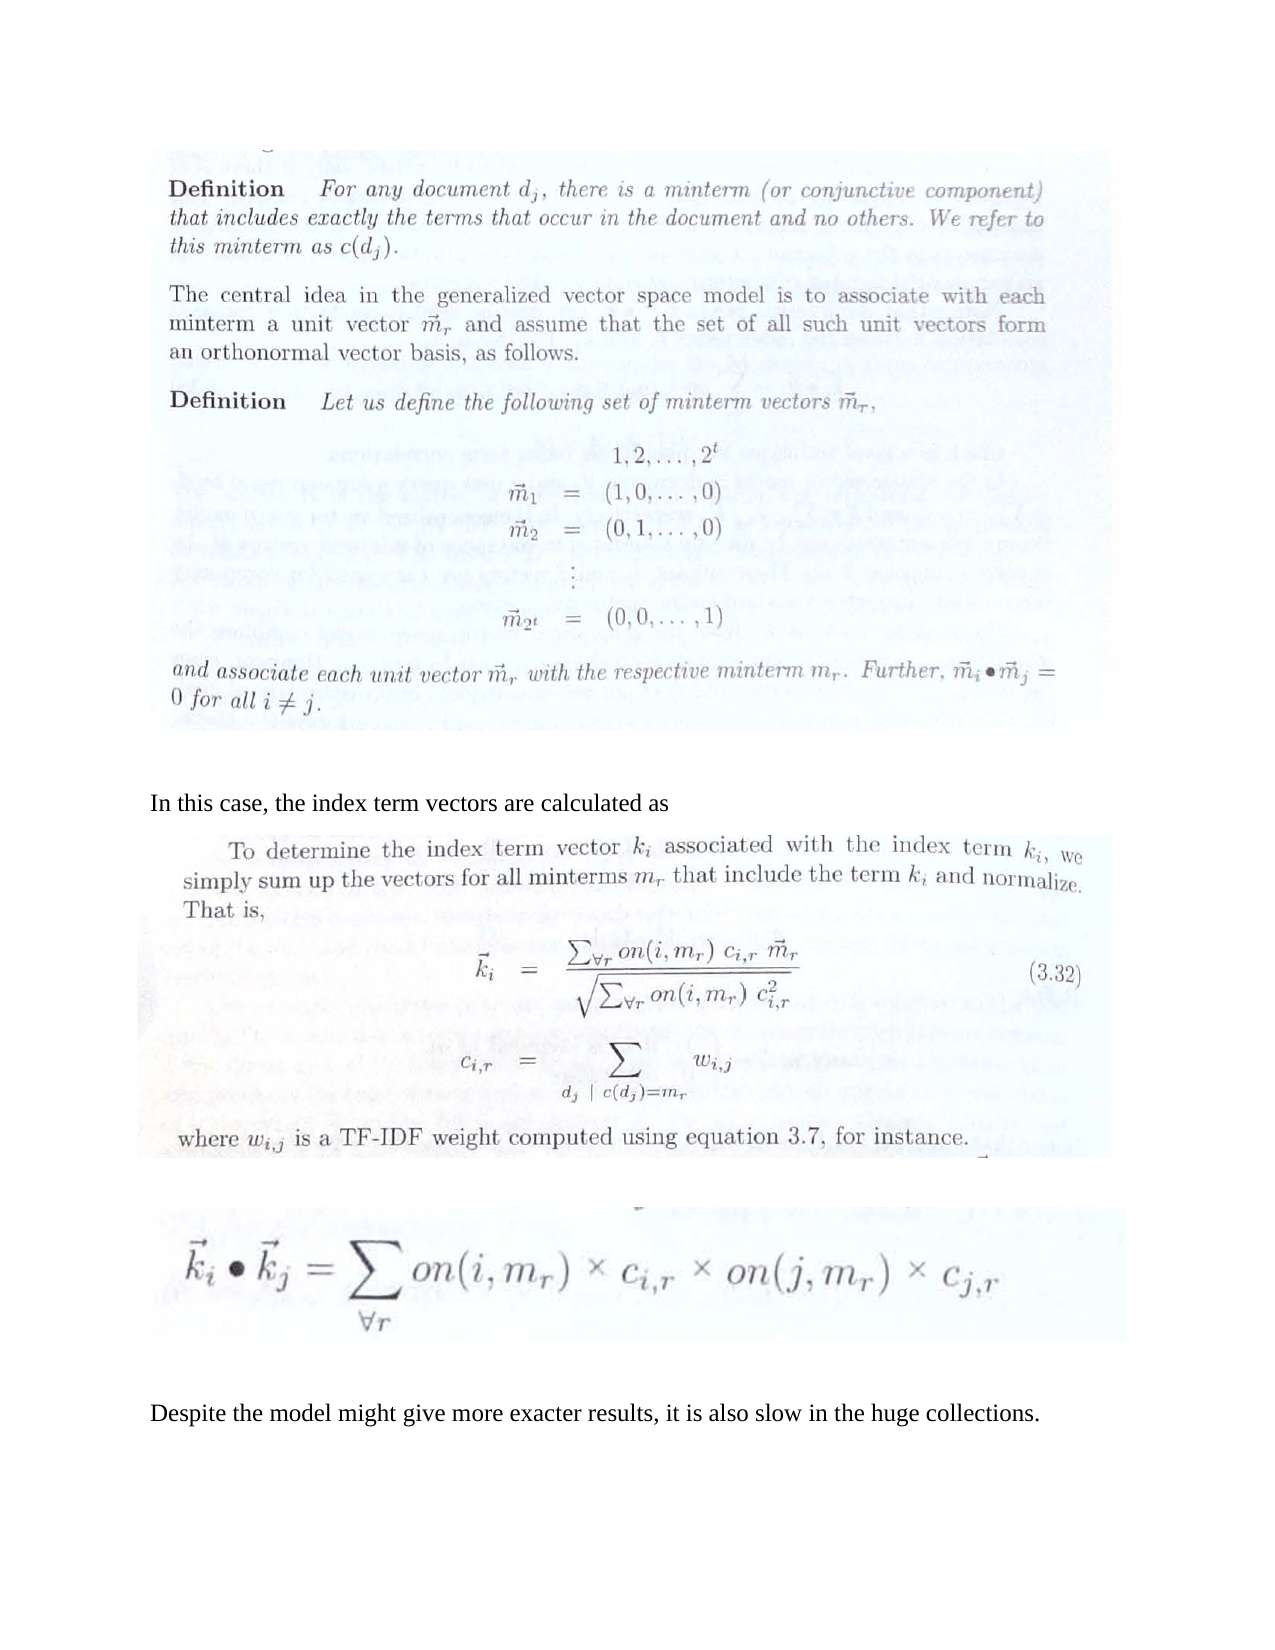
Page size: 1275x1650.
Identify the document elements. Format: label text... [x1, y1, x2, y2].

picture [150, 150, 1125, 731]
picture [150, 1207, 1125, 1341]
picture [137, 835, 1113, 1158]
text In this case, the index term vectors are calculated as [150, 788, 1125, 817]
text Despite the model might give more exacter results, it is also slow in the huge collections. [150, 1398, 1125, 1427]
